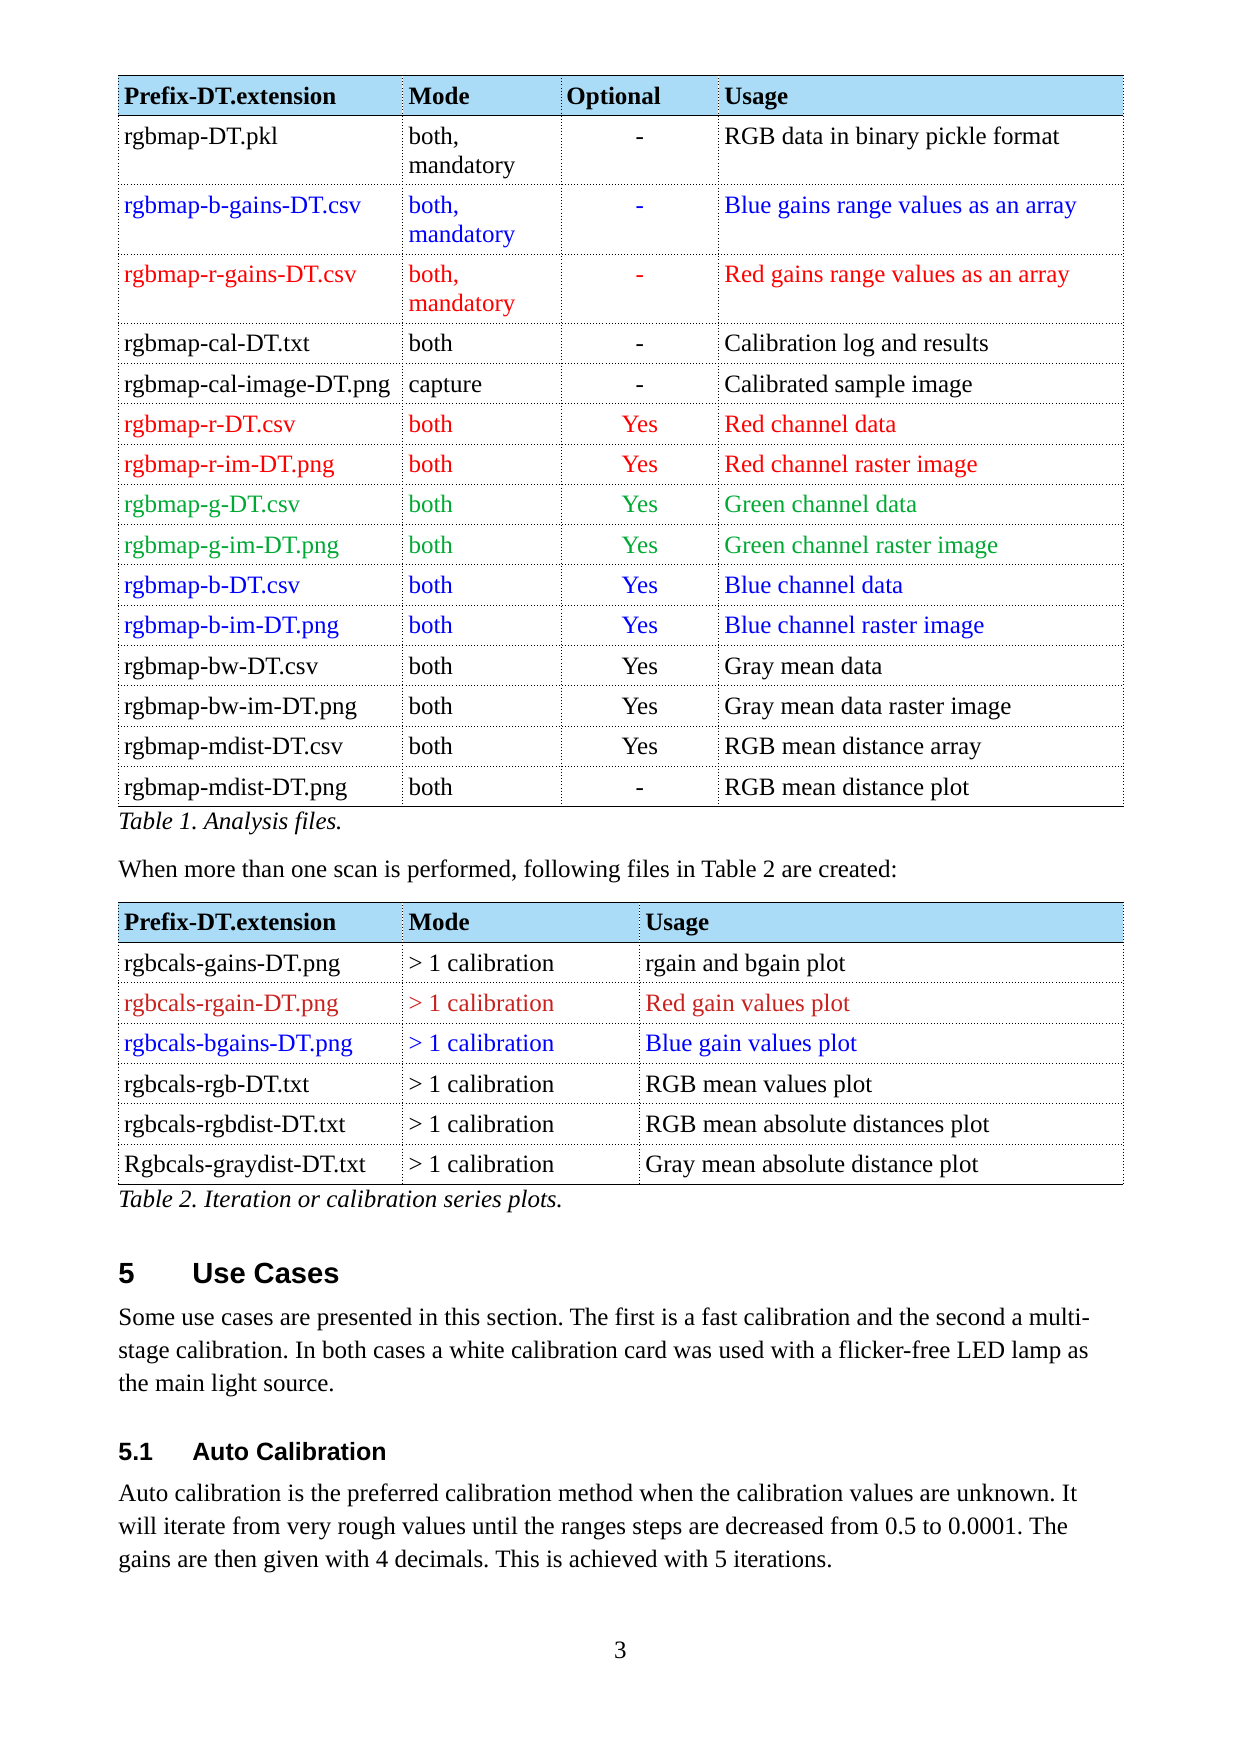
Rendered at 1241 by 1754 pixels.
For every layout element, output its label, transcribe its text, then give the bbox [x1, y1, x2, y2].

table_cell Yes [561, 524, 718, 564]
table_cell > 1 calibration [403, 1023, 639, 1063]
table_cell rgbmap-DT.pkl [118, 116, 402, 184]
table_cell rgbmap-r-DT.csv [118, 403, 402, 443]
table_cell Gray mean data raster image [719, 685, 1123, 726]
table_cell both, mandatory [403, 254, 561, 322]
table_cell Red channel raster image [719, 444, 1123, 484]
table_cell both [403, 605, 561, 645]
table_cell RGB mean distance plot [719, 766, 1123, 806]
table_cell both, mandatory [403, 184, 561, 253]
table_header Prefix-DT.extension [118, 903, 402, 942]
table_cell Blue channel data [719, 564, 1123, 605]
text Table 1. Analysis files. [118, 807, 1122, 835]
table_cell rgbcals-rgbdist-DT.txt [118, 1103, 402, 1143]
table_cell Red gain values plot [640, 982, 1123, 1022]
table_cell rgbmap-b-im-DT.png [118, 605, 402, 645]
table_cell rgbmap-g-im-DT.png [118, 524, 402, 564]
table_cell > 1 calibration [403, 1144, 639, 1184]
table_cell rgbmap-bw-DT.csv [118, 645, 402, 685]
table_cell Yes [561, 403, 718, 443]
table_cell Red gains range values as an array [719, 254, 1123, 322]
table_cell > 1 calibration [403, 1103, 639, 1143]
table_cell Blue gain values plot [640, 1023, 1123, 1063]
table_cell Gray mean data [719, 645, 1123, 685]
table_cell rgbmap-r-im-DT.png [118, 444, 402, 484]
table_cell rgbmap-mdist-DT.png [118, 766, 402, 806]
table_cell - [561, 116, 718, 184]
text Some use cases are presented in this section. The first is a fast calibration and the second a multi-stage calibration. In both cases a white calibration card was used with a flicker-free LED lamp as the main light source. [118, 1302, 1122, 1397]
table_cell both [403, 766, 561, 806]
table_cell rgbmap-g-DT.csv [118, 484, 402, 524]
table_cell - [561, 363, 718, 403]
table_cell rgbcals-rgain-DT.png [118, 982, 402, 1022]
table_cell Yes [561, 605, 718, 645]
table_cell both [403, 524, 561, 564]
table_cell rgbmap-mdist-DT.csv [118, 726, 402, 766]
table_cell Gray mean absolute distance plot [640, 1144, 1123, 1184]
table_header Mode [403, 76, 561, 115]
table_cell Rgbcals-graydist-DT.txt [118, 1144, 402, 1184]
table_cell - [561, 184, 718, 253]
table_cell > 1 calibration [403, 1063, 639, 1103]
table_cell RGB mean absolute distances plot [640, 1103, 1123, 1143]
table_cell both [403, 444, 561, 484]
text Table 2. Iteration or calibration series plots. [118, 1185, 1122, 1213]
table_cell Yes [561, 484, 718, 524]
text When more than one scan is performed, following files in Table 2 are created: [118, 854, 1122, 883]
table_cell both [403, 564, 561, 605]
table_cell rgbcals-gains-DT.png [118, 943, 402, 982]
table_cell both [403, 685, 561, 726]
table_cell rgbcals-bgains-DT.png [118, 1023, 402, 1063]
table_header Usage [640, 903, 1123, 942]
table_cell > 1 calibration [403, 943, 639, 982]
table_cell rgbmap-cal-DT.txt [118, 323, 402, 363]
table_cell both [403, 726, 561, 766]
table_cell rgbmap-b-gains-DT.csv [118, 184, 402, 253]
table_cell rgain and bgain plot [640, 943, 1123, 982]
table_cell Green channel raster image [719, 524, 1123, 564]
table_cell Blue channel raster image [719, 605, 1123, 645]
table_cell rgbcals-rgb-DT.txt [118, 1063, 402, 1103]
table_cell Blue gains range values as an array [719, 184, 1123, 253]
table_cell capture [403, 363, 561, 403]
table_cell - [561, 254, 718, 322]
table_cell Green channel data [719, 484, 1123, 524]
table_cell Yes [561, 564, 718, 605]
table_cell rgbmap-bw-im-DT.png [118, 685, 402, 726]
table_cell RGB mean distance array [719, 726, 1123, 766]
table_cell - [561, 323, 718, 363]
table_cell Yes [561, 726, 718, 766]
table_cell RGB mean values plot [640, 1063, 1123, 1103]
table_header Optional [561, 76, 718, 115]
table_cell both [403, 403, 561, 443]
table_header Usage [719, 76, 1123, 115]
table_cell rgbmap-b-DT.csv [118, 564, 402, 605]
table_header Prefix-DT.extension [118, 76, 402, 115]
table_cell RGB data in binary pickle format [719, 116, 1123, 184]
table_header Mode [403, 903, 639, 942]
table_cell Calibrated sample image [719, 363, 1123, 403]
table_cell rgbmap-cal-image-DT.png [118, 363, 402, 403]
table_cell Yes [561, 645, 718, 685]
table_cell - [561, 766, 718, 806]
table_cell Calibration log and results [719, 323, 1123, 363]
table_cell both [403, 323, 561, 363]
table_cell both, mandatory [403, 116, 561, 184]
table_cell > 1 calibration [403, 982, 639, 1022]
table_cell Yes [561, 685, 718, 726]
table_cell Yes [561, 444, 718, 484]
table_cell both [403, 645, 561, 685]
subtitle Auto Calibration [118, 1437, 1122, 1466]
table_cell rgbmap-r-gains-DT.csv [118, 254, 402, 322]
text Auto calibration is the preferred calibration method when the calibration values are unknown. It will iterate from very rough values until the ranges steps are decreased from 0.5 to 0.0001. The gains are then given with 4 decimals. This is achieved with 5 iterations. [118, 1478, 1122, 1573]
subtitle Use Cases [118, 1256, 1122, 1290]
table_cell both [403, 484, 561, 524]
table_cell Red channel data [719, 403, 1123, 443]
